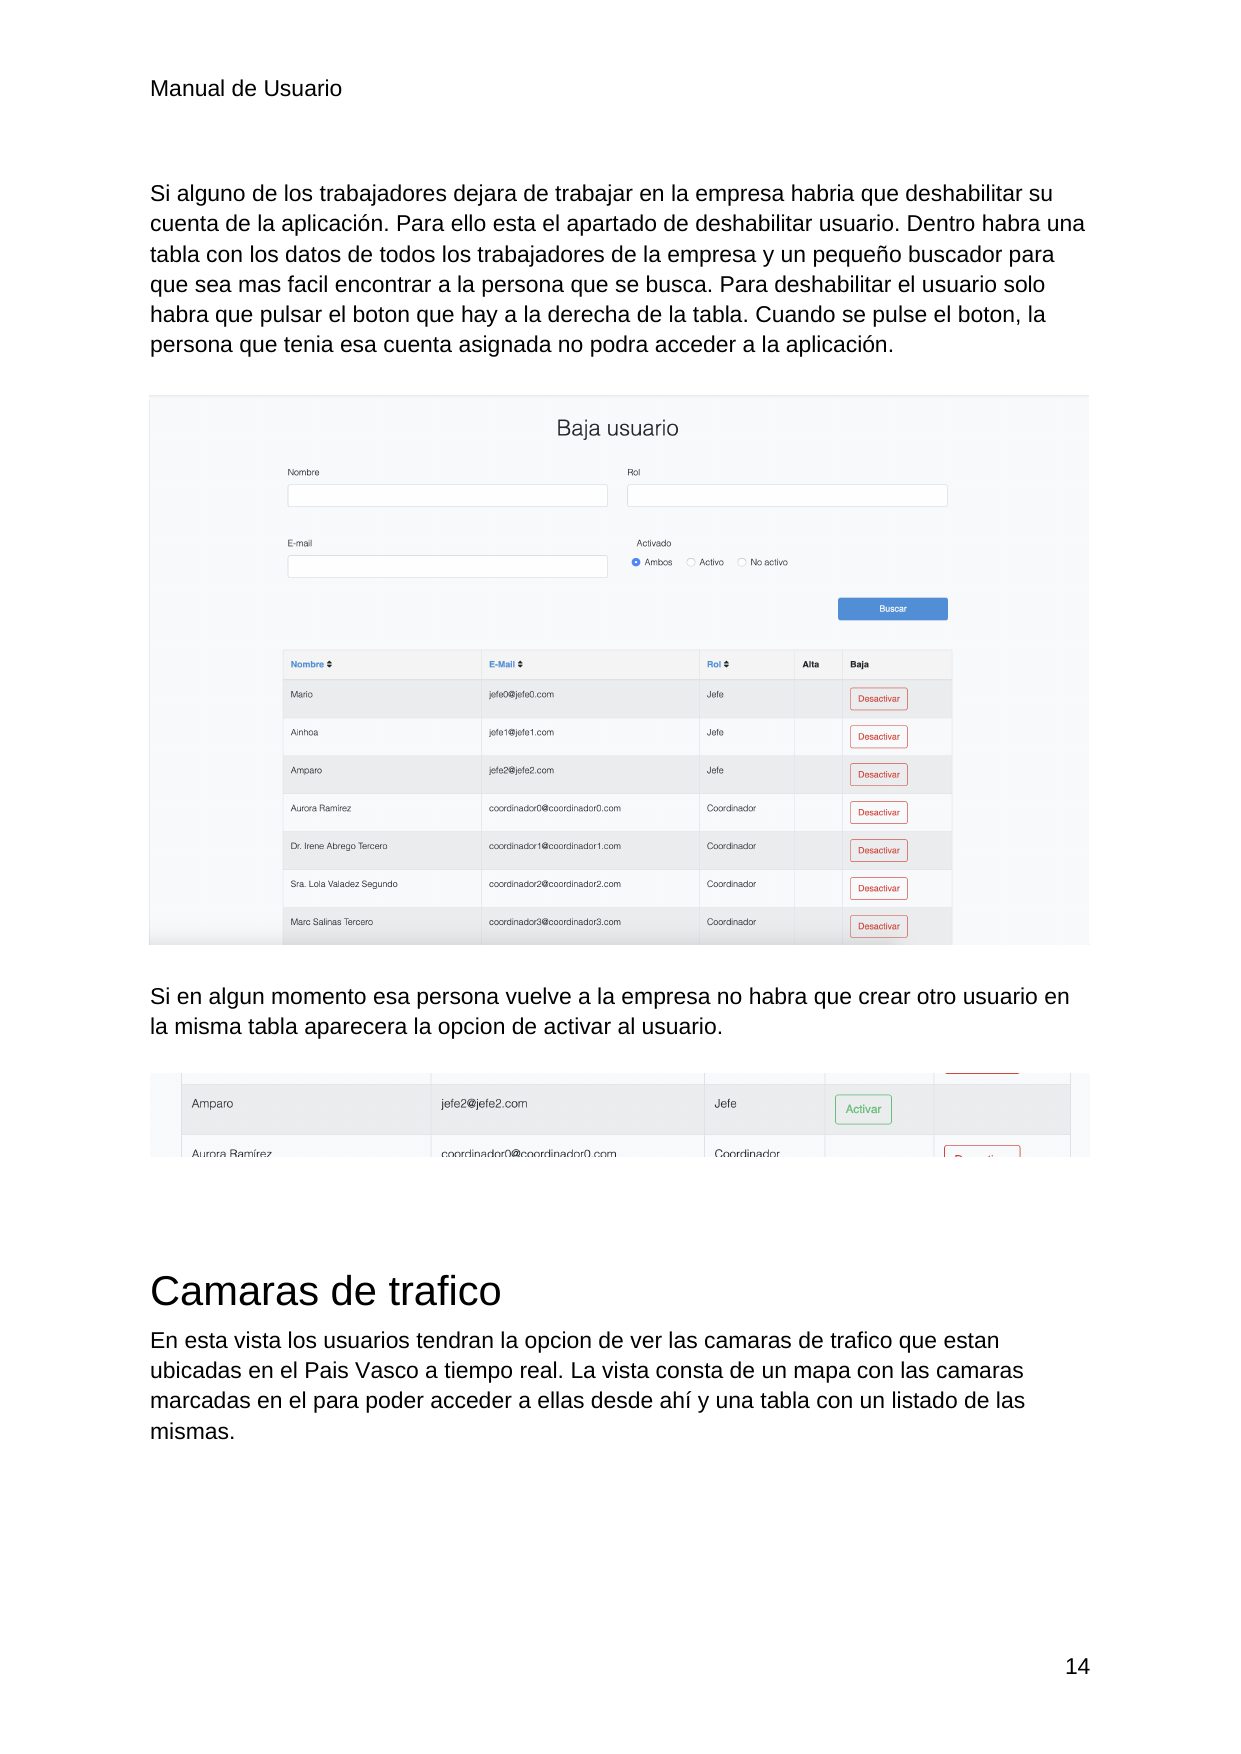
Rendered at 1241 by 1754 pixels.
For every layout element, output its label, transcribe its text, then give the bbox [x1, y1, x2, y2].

picture [148, 395, 1090, 945]
text En esta vista los usuarios tendran la opcion de ver las camaras de trafico que estan ubicadas en el Pais Vasco a tiempo real. La vista consta de un mapa con las camaras marcadas en el para poder acceder a ellas desde ahí y una tabla con un listado de las mismas. [150, 1327, 1090, 1444]
text Si en algun momento esa persona vuelve a la empresa no habra que crear otro usuario en la misma tabla aparecera la opcion de activar al usuario. [150, 983, 1090, 1039]
picture [150, 1073, 1091, 1157]
subtitle Camaras de trafico [150, 1267, 1090, 1314]
text Si alguno de los trabajadores dejara de trabajar en la empresa habria que deshabilitar su cuenta de la aplicación. Para ello esta el apartado de deshabilitar usuario. Dentro habra una tabla con los datos de todos los trabajadores de la empresa y un pequeño buscador para que sea mas facil encontrar a la persona que se busca. Para deshabilitar el usuario solo habra que pulsar el boton que hay a la derecha de la tabla. Cuando se pulse el boton, la persona que tenia esa cuenta asignada no podra acceder a la aplicación. [150, 180, 1090, 358]
